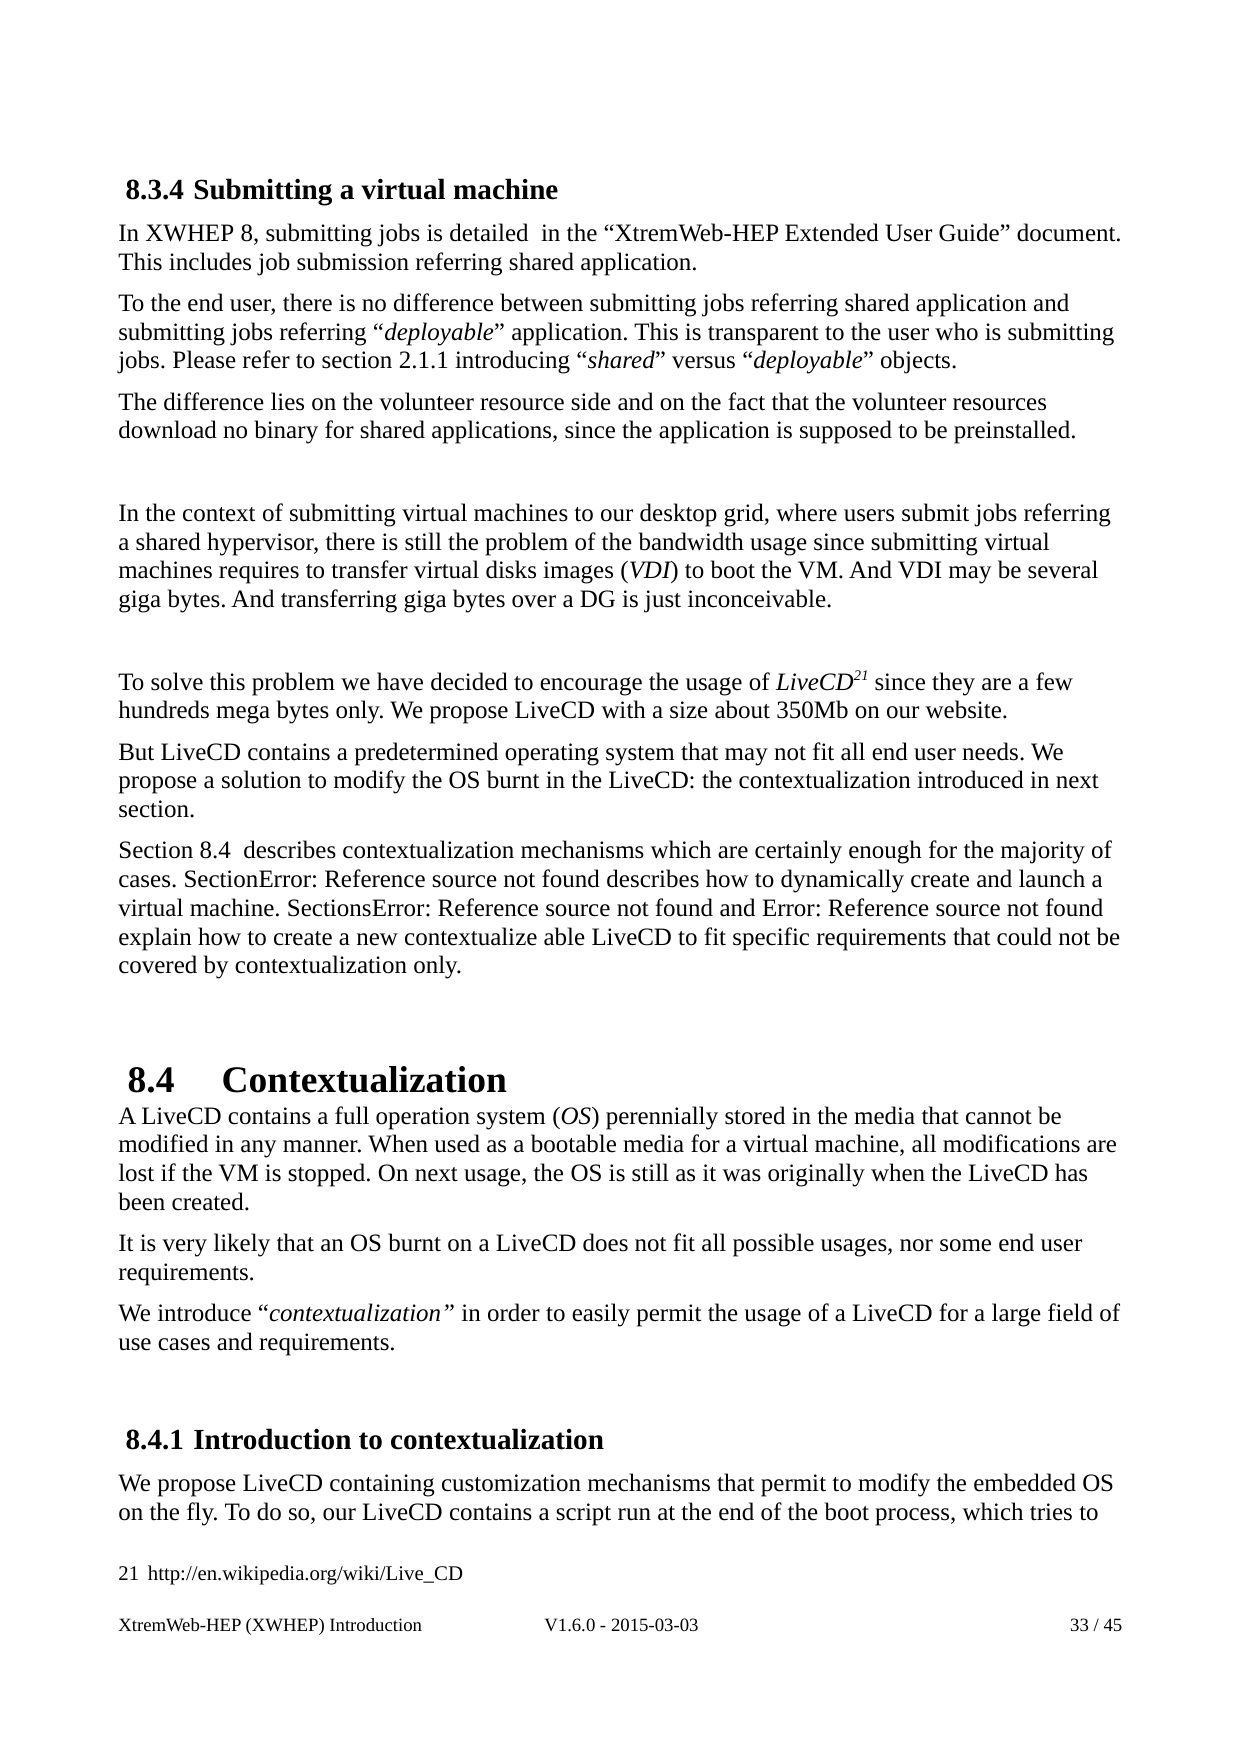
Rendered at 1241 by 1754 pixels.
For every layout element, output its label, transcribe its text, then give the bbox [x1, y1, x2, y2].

subtitle Introduction to contextualization [118, 1422, 1122, 1456]
text In XWHEP 8, submitting jobs is detailed in the “XtremWeb-HEP Extended User Guide” document. This includes job submission referring shared application. [118, 218, 1122, 275]
text To solve this problem we have decided to encourage the usage of LiveCD since they are a few hundreds mega bytes only. We propose LiveCD with a size about 350Mb on our website. [118, 667, 1122, 724]
text It is very likely that an OS burnt on a LiveCD does not fit all possible usages, nor some end user requirements. [118, 1228, 1122, 1286]
text We introduce “contextualization” in order to easily permit the usage of a LiveCD for a large field of use cases and requirements. [118, 1298, 1122, 1356]
text But LiveCD contains a predetermined operating system that may not fit all end user needs. We propose a solution to modify the OS burnt in the LiveCD: the contextualization introduced in next section. [118, 737, 1122, 823]
text In the context of submitting virtual machines to our desktop grid, where users submit jobs referring a shared hypervisor, there is still the problem of the bandwidth usage since submitting virtual machines requires to transfer virtual disks images (VDI) to boot the VM. And VDI may be several giga bytes. And transferring giga bytes over a DG is just inconceivable. [118, 498, 1122, 613]
subtitle Contextualization [118, 1058, 1122, 1101]
subtitle Submitting a virtual machine [118, 172, 1122, 205]
text http://en.wikipedia.org/wiki/Live_CD [118, 1561, 1122, 1585]
text A LiveCD contains a full operation system (OS) perennially stored in the media that cannot be modified in any manner. When used as a bootable media for a virtual machine, all modifications are lost if the VM is stopped. On next usage, the OS is still as it was originally when the LiveCD has been created. [118, 1101, 1122, 1216]
text To the end user, there is no difference between submitting jobs referring shared application and submitting jobs referring “deployable” application. This is transparent to the user who is submitting jobs. Please refer to section2.1.1introducing “shared” versus “deployable” objects. [118, 288, 1122, 374]
text The difference lies on the volunteer resource side and on the fact that the volunteer resources download no binary for shared applications, since the application is supposed to be preinstalled. [118, 387, 1122, 444]
text We propose LiveCD containing customization mechanisms that permit to modify the embedded OS on the fly. To do so, our LiveCD contains a script run at the end of the boot process, which tries to [118, 1468, 1122, 1526]
text Section8.4 describes contextualization mechanisms which are certainly enough for the majority of cases. SectionError: Reference source not found describes how to dynamically create and launch a virtual machine. SectionsError: Reference source not found and Error: Reference source not found explain how to create a new contextualize able LiveCD to fit specific requirements that could not be covered by contextualization only. [118, 835, 1122, 979]
